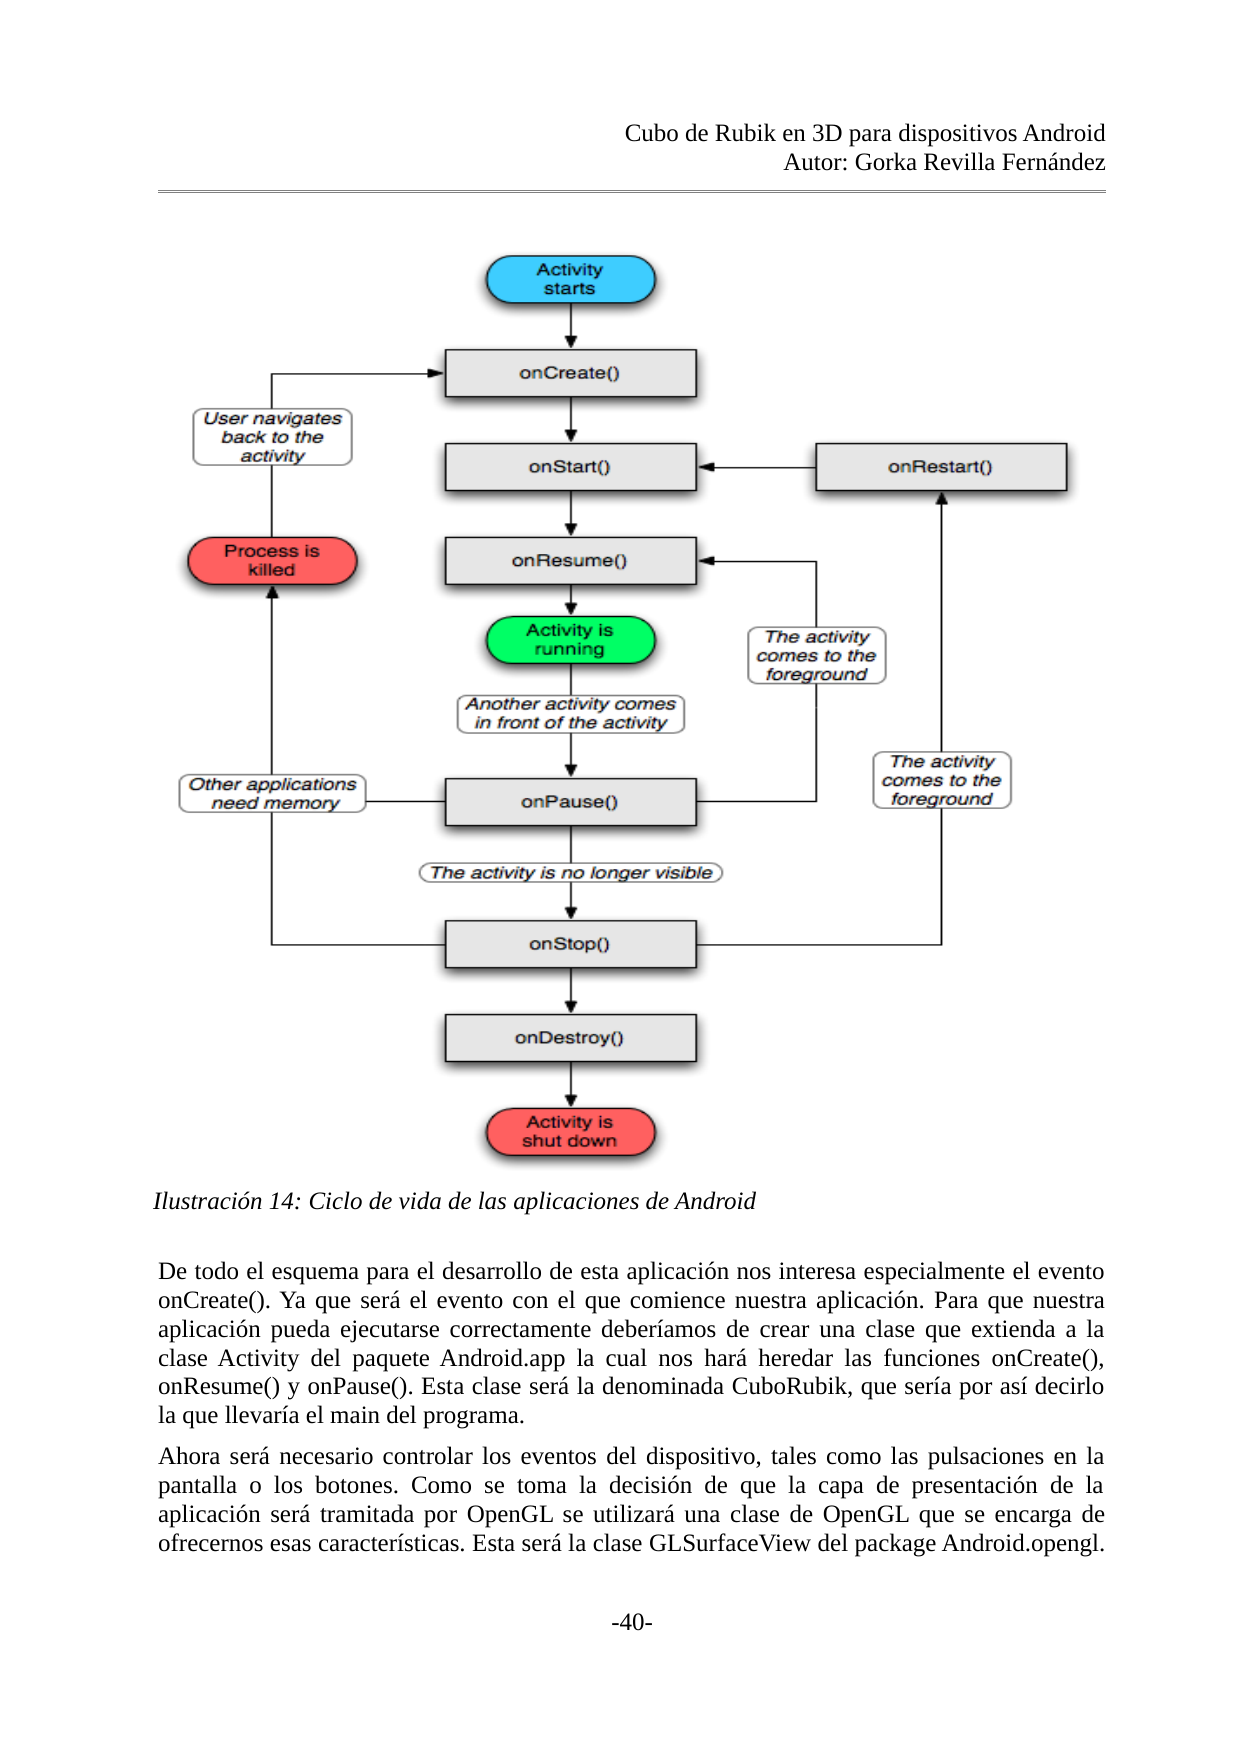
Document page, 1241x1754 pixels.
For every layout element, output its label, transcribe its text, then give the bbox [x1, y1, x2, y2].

text Ilustración 14: Ciclo de vida de las aplicaciones de Android [153, 234, 1111, 1215]
text De todo el esquema para el desarrollo de esta aplicación nos interesa especialmente el evento onCreate(). Ya que será el evento con el que comience nuestra aplicación. Para que nuestra aplicación pueda ejecutarse correctamente deberíamos de crear una clase que extienda a la clase Activity del paquete Android.app la cual nos hará heredar las funciones onCreate(), onResume() y onPause(). Esta clase será la denominada CuboRubik, que sería por así decirlo la que llevaría el main del programa. [158, 1256, 1106, 1429]
picture [153, 234, 1101, 1187]
text Ahora será necesario controlar los eventos del dispositivo, tales como las pulsaciones en la pantalla o los botones. Como se toma la decisión de que la capa de presentación de la aplicación será tramitada por OpenGL se utilizará una clase de OpenGL que se encarga de ofrecernos esas características. Esta será la clase GLSurfaceView del package Android.opengl. [158, 1441, 1106, 1556]
